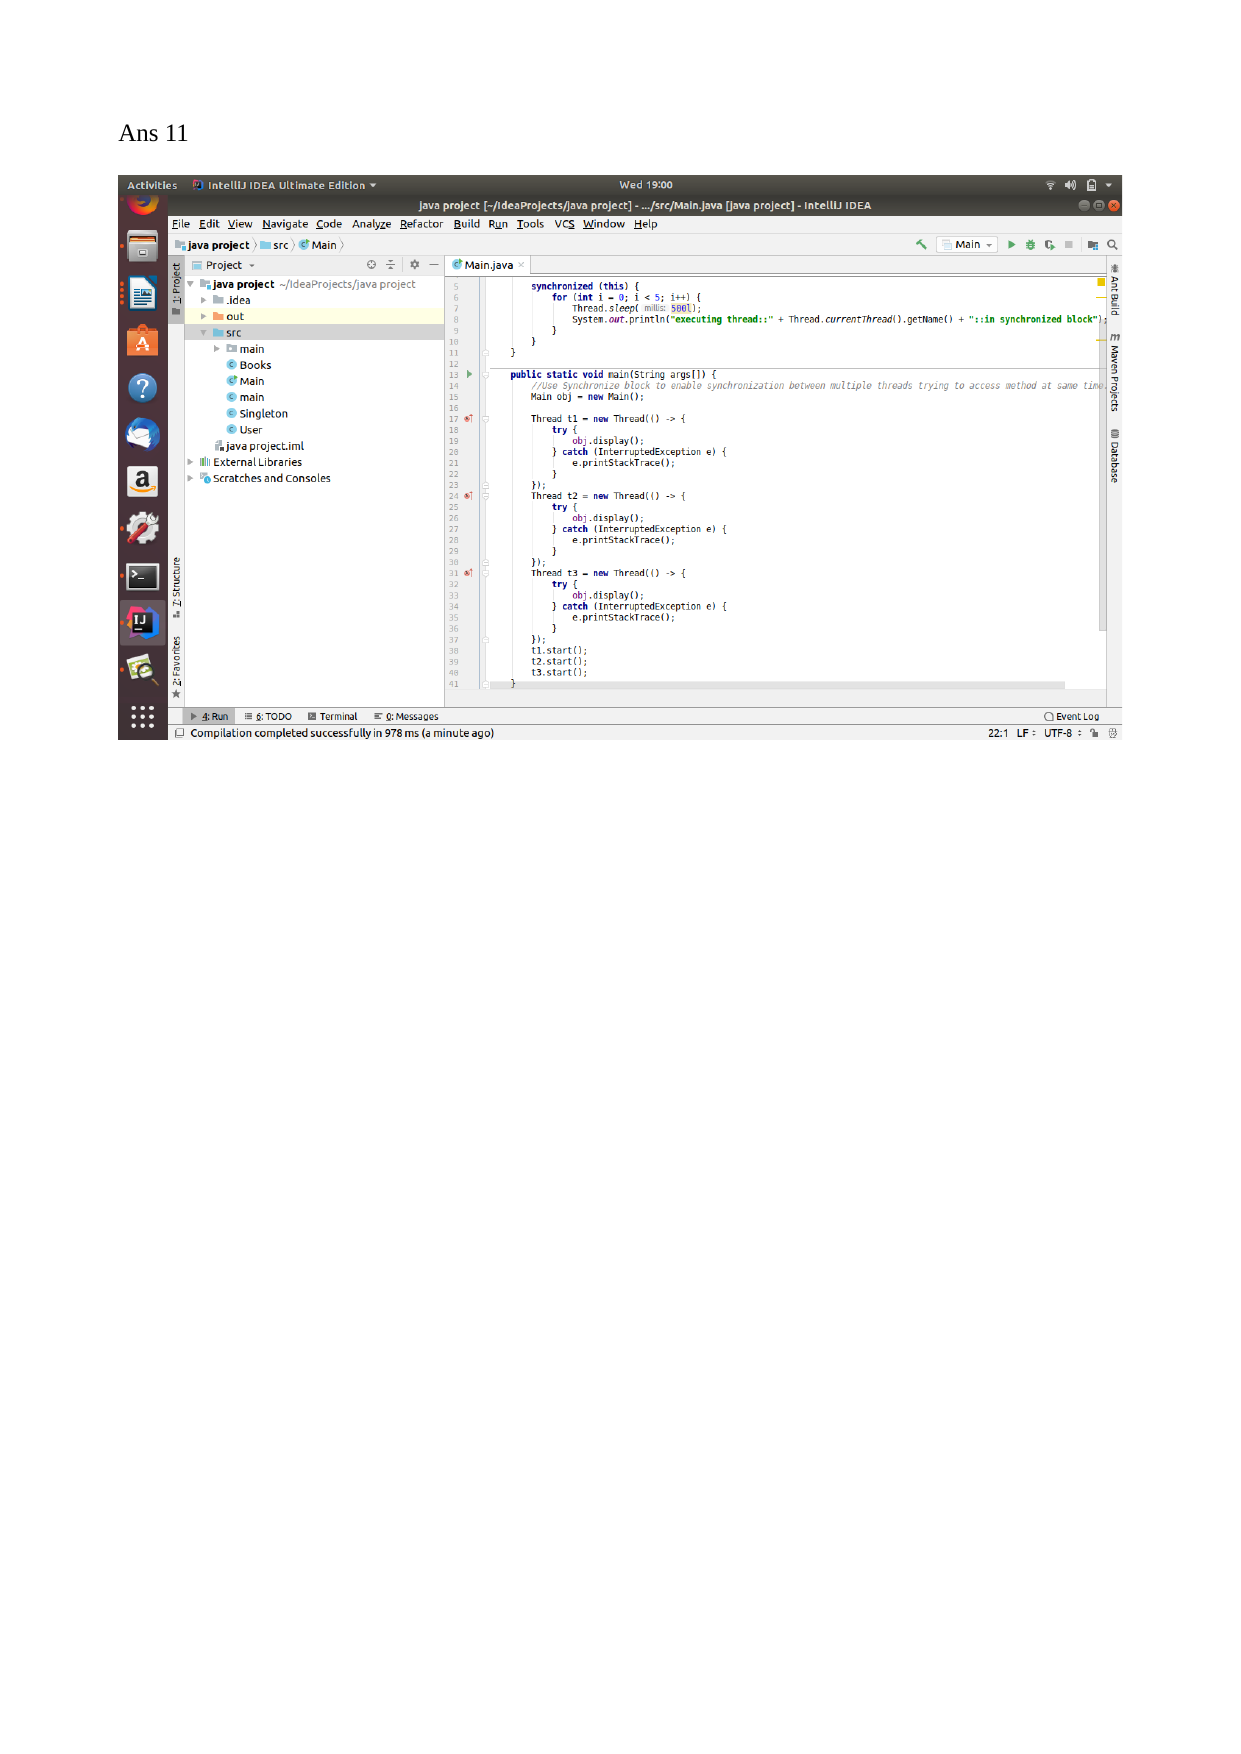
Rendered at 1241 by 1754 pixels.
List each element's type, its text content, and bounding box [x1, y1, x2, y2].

picture [118, 175, 1123, 740]
text Ans 11 [118, 118, 1122, 147]
